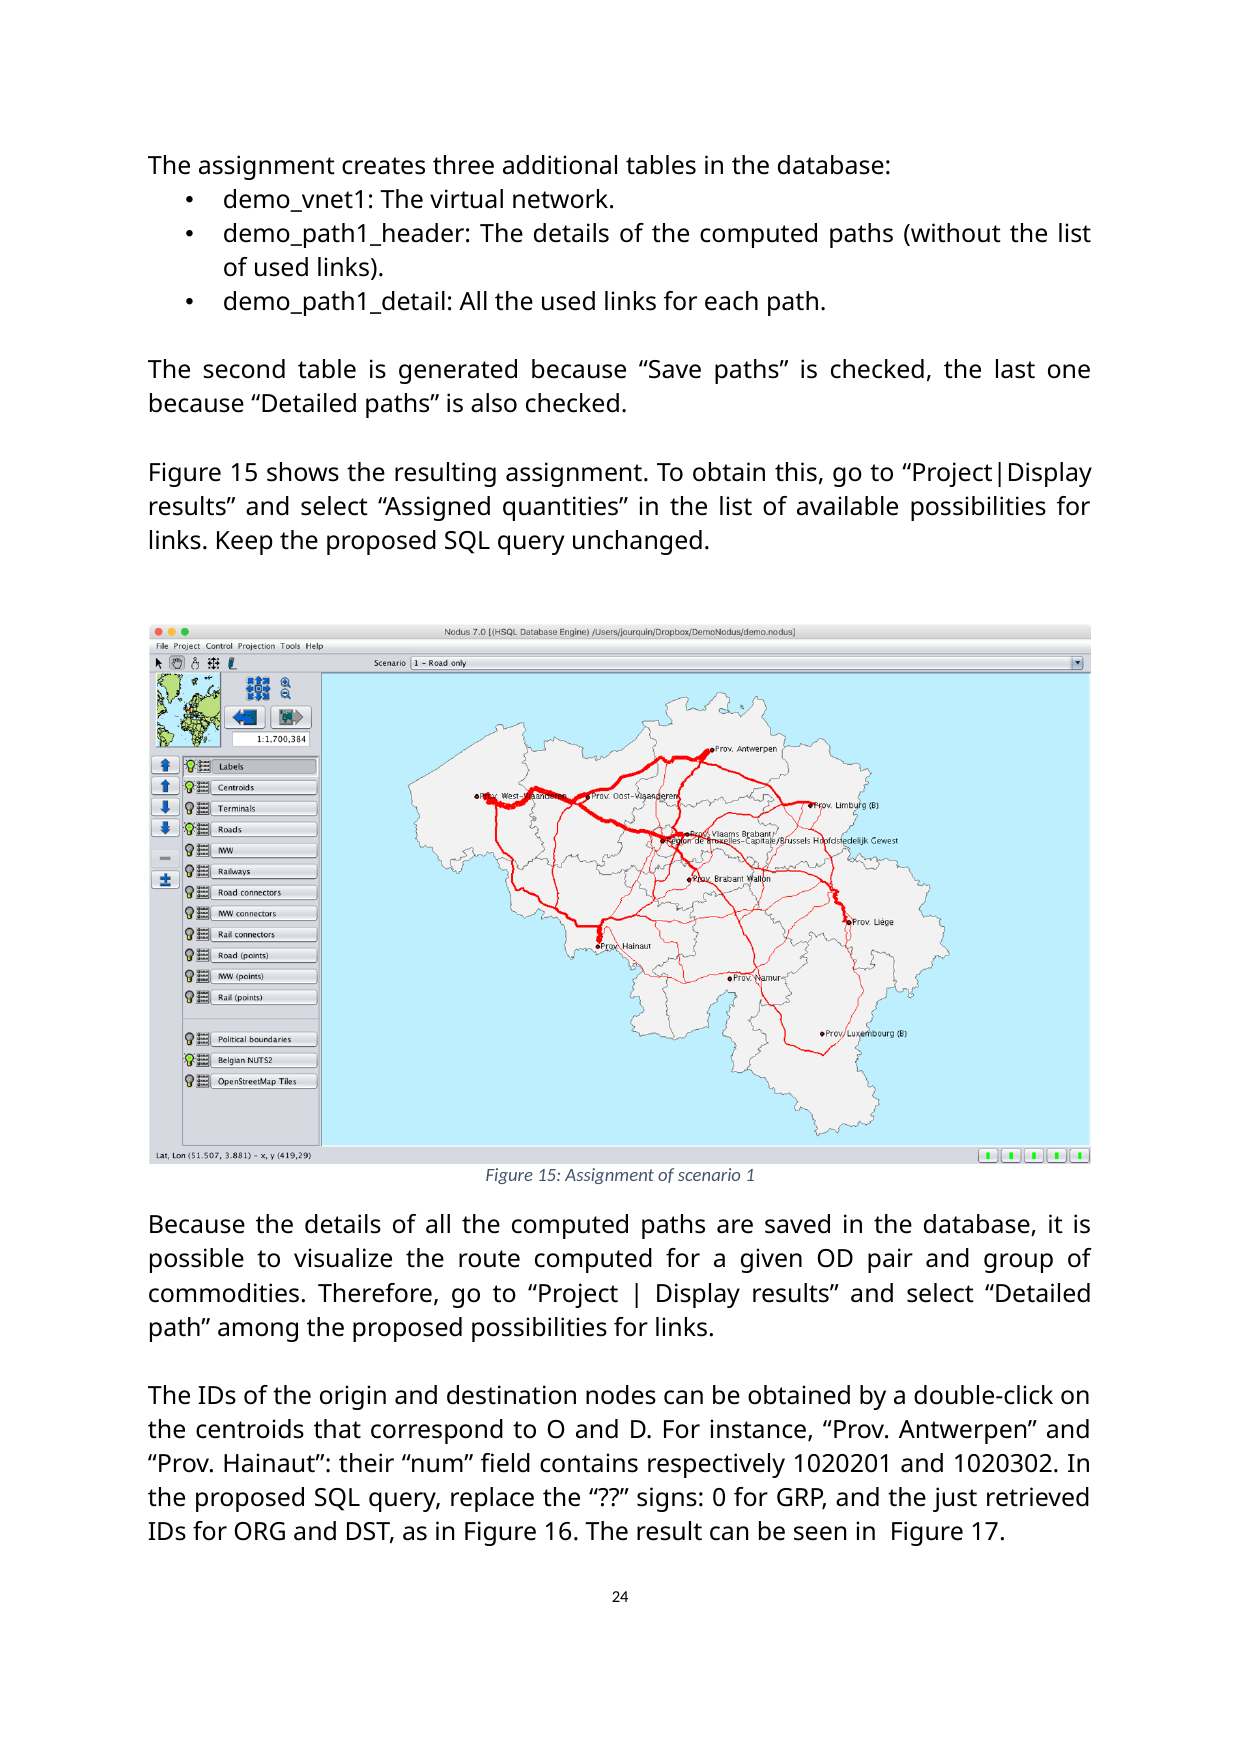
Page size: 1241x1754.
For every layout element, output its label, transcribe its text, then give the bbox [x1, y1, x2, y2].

text The second table is generated because “Save paths” is checked, the last one because “Detailed paths” is also checked. [148, 352, 1093, 420]
list demo_vnet1: The virtual network. [185, 182, 1093, 216]
text The IDs of the origin and destination nodes can be obtained by a double-click on the centroids that correspond to O and D. For instance, “Prov. Antwerpen” and “Prov. Hainaut”: their “num” field contains respectively 1020201 and 1020302. In the proposed SQL query, replace the “??” signs: 0 for GRP, and the just retrieved IDs for ORG and DST, as in Figure 16. The result can be seen in Figure 17. [148, 1377, 1093, 1548]
text Figure 15: Assignment of scenario 1 [148, 1163, 1093, 1186]
text The assignment creates three additional tables in the database: [148, 148, 1093, 182]
list demo_path1_detail: All the used links for each path. [185, 284, 1093, 318]
picture [149, 624, 1091, 1164]
text Figure 15 shows the resulting assignment. To obtain this, go to “Project|Display results” and select “Assigned quantities” in the list of available possibilities for links. Keep the proposed SQL query unchanged. [148, 454, 1093, 556]
text Because the details of all the computed paths are saved in the database, it is possible to visualize the route computed for a given OD pair and group of commodities. Therefore, go to “Project | Display results” and select “Detailed path” among the proposed possibilities for links. [148, 1207, 1093, 1343]
list demo_path1_header: The details of the computed paths (without the list of used links). [185, 216, 1093, 284]
